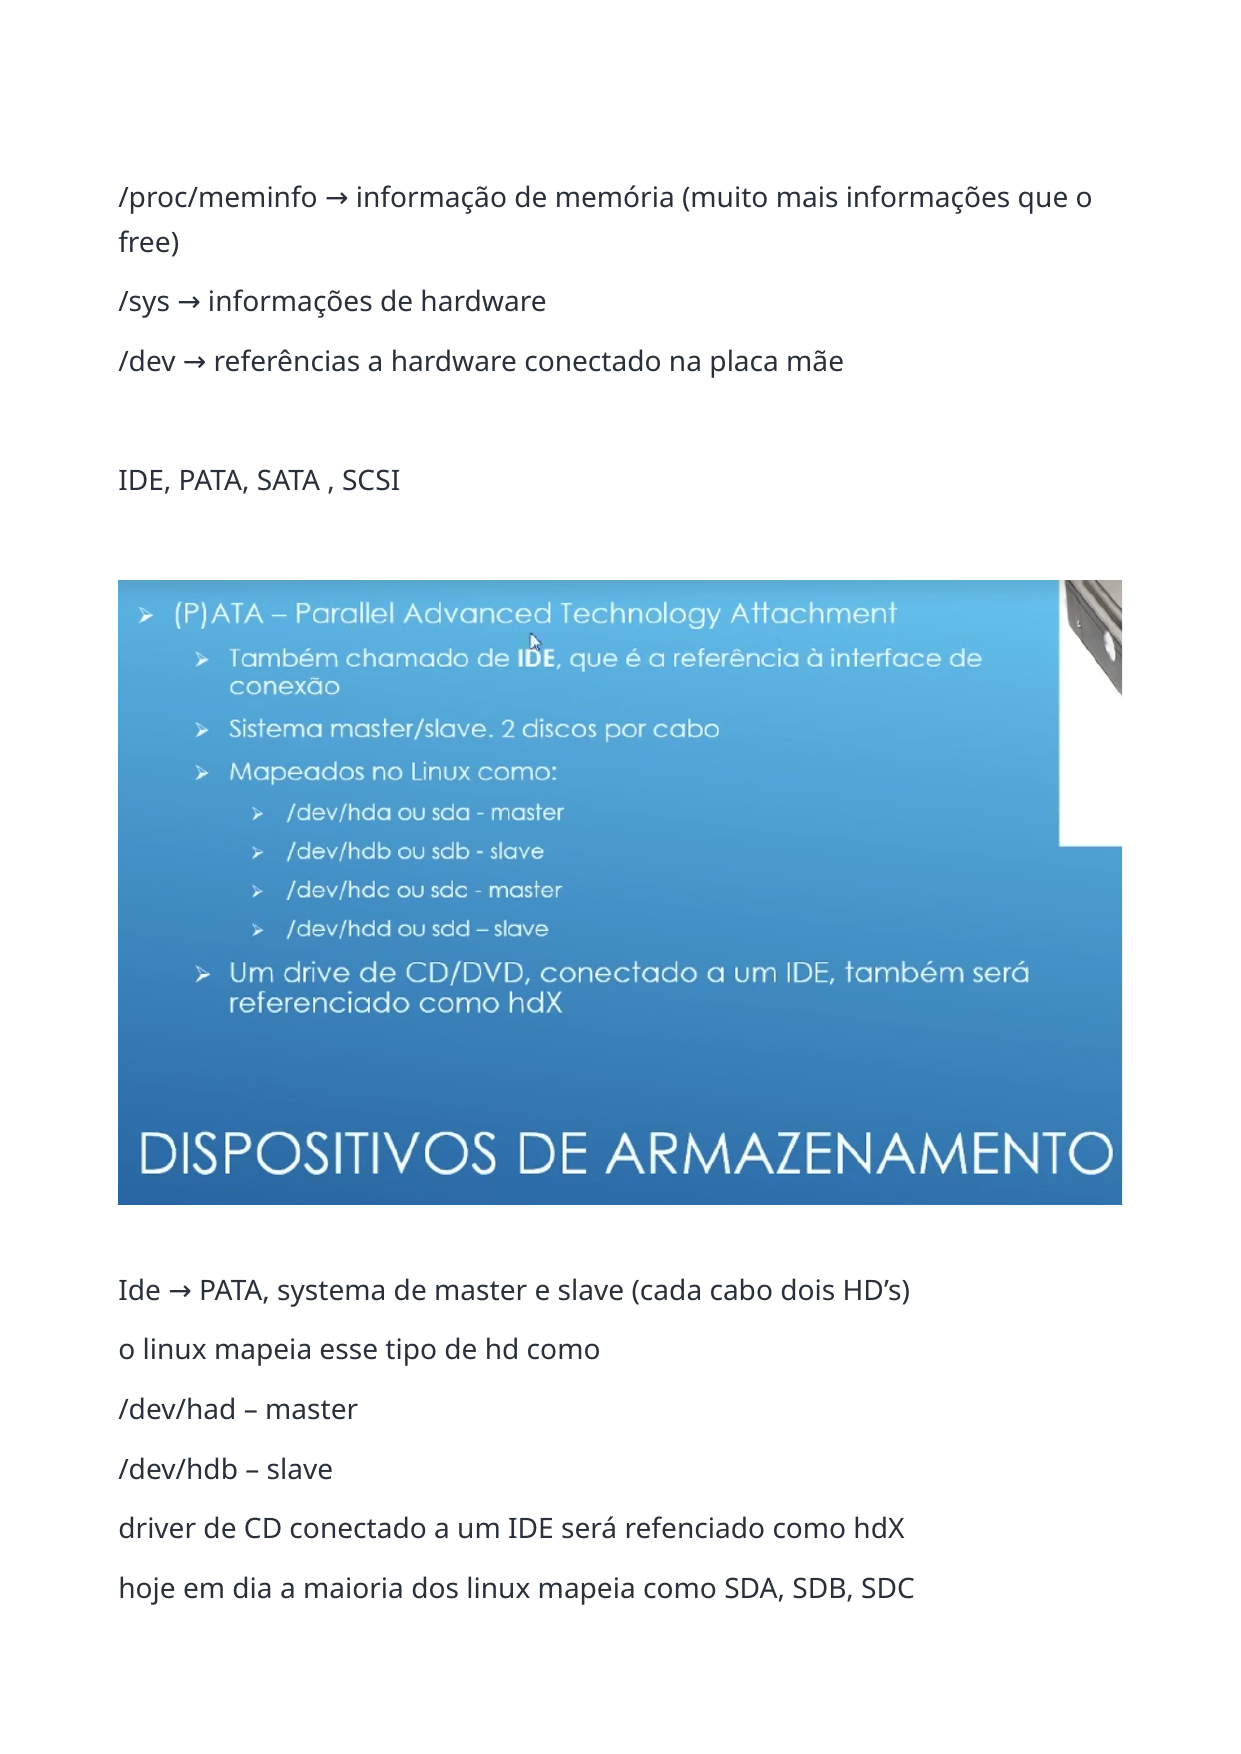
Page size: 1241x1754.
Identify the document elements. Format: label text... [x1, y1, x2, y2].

text driver de CD conectado a um IDE será refenciado como hdX [118, 1509, 1122, 1547]
text o linux mapeia esse tipo de hd como [118, 1329, 1122, 1368]
text Ide → PATA, systema de master e slave (cada cabo dois HD’s) [118, 1270, 1122, 1308]
picture [118, 580, 1123, 1205]
text /dev/hdb – slave [118, 1449, 1122, 1487]
text /sys → informações de hardware [118, 282, 1122, 320]
text IDE, PATA, SATA , SCSI [118, 461, 1122, 499]
text /proc/meminfo → informação de memória (muito mais informações que o free) [118, 178, 1122, 260]
text hoje em dia a maioria dos linux mapeia como SDA, SDB, SDC [118, 1568, 1122, 1607]
text /dev → referências a hardware conectado na placa mãe [118, 341, 1122, 379]
text /dev/had – master [118, 1389, 1122, 1428]
